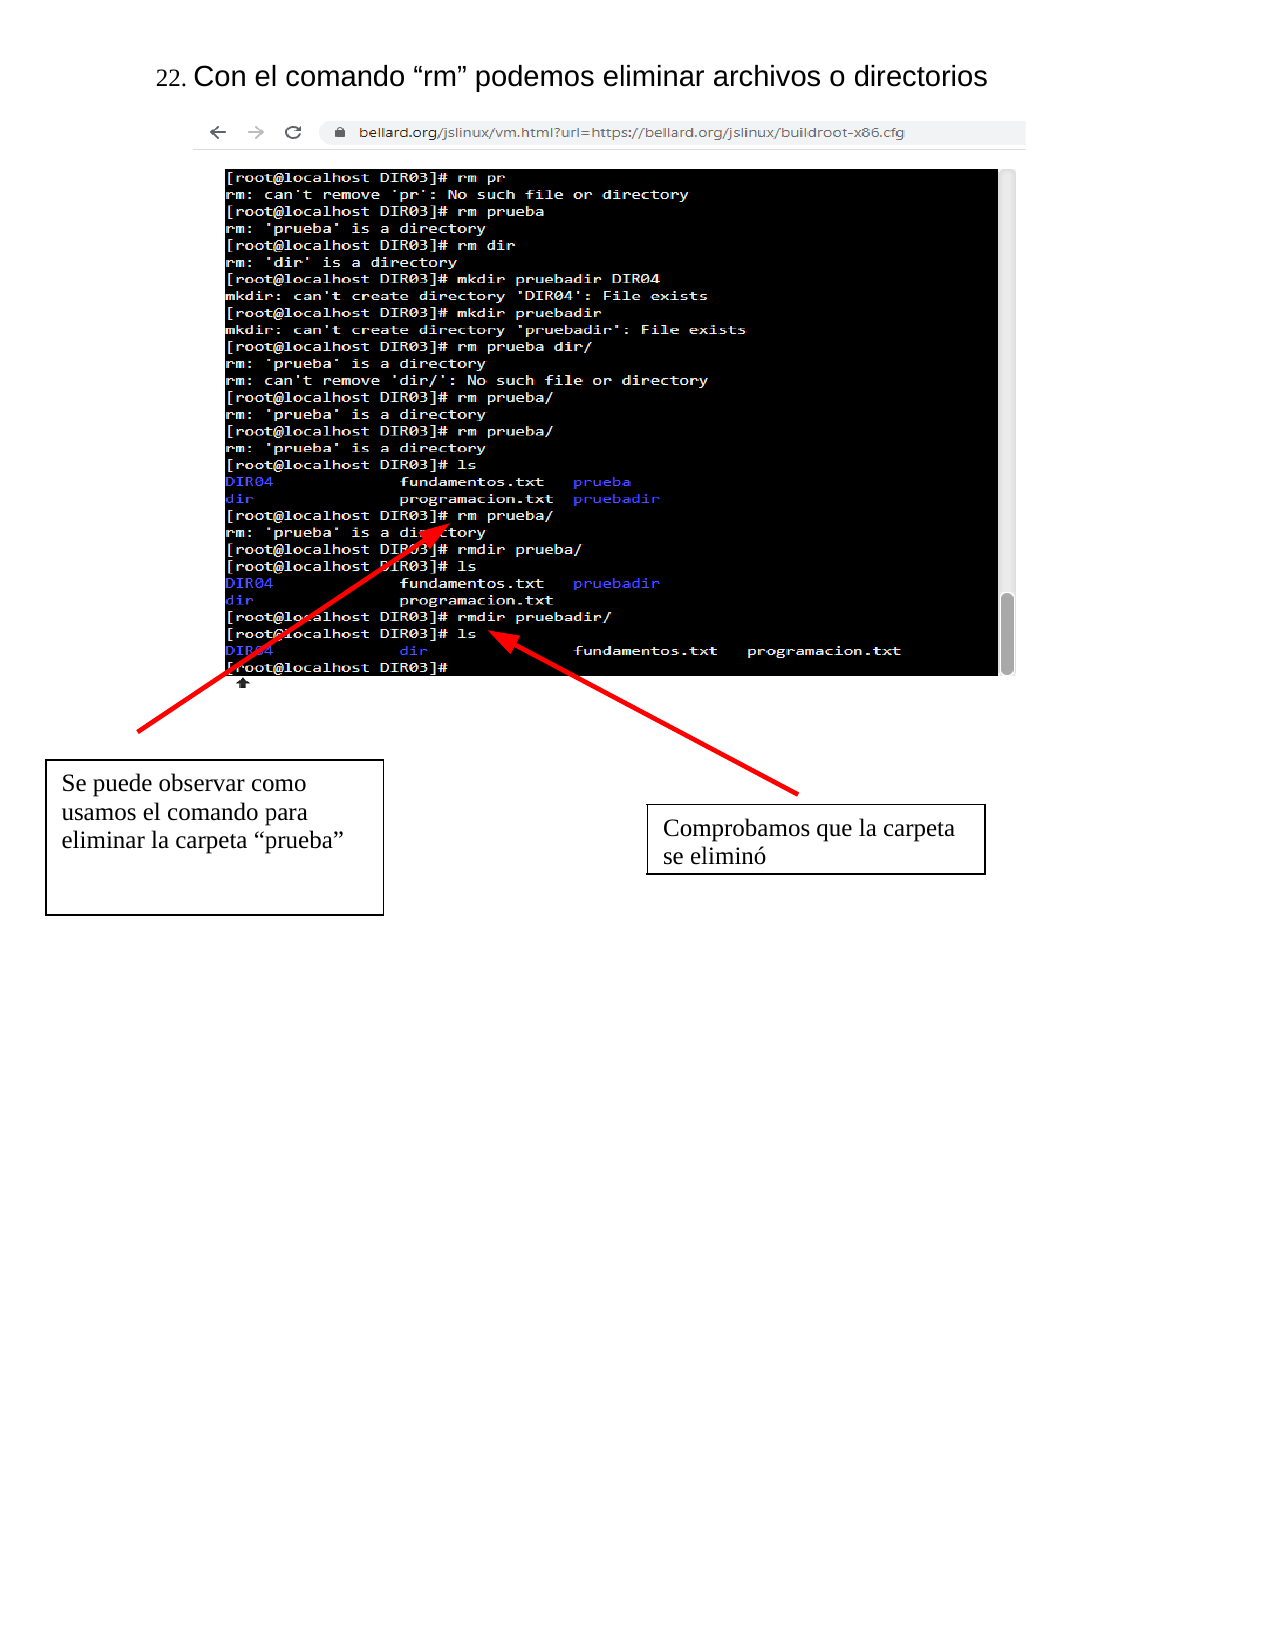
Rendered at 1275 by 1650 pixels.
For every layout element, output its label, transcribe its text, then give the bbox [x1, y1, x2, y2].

list Con el comando “rm” podemos eliminar archivos o directorios [156, 59, 1205, 93]
text Comprobamos que la carpeta se eliminó [663, 813, 969, 866]
text Se puede observar como usamos el comando para eliminar la carpeta “prueba” [61, 768, 368, 854]
